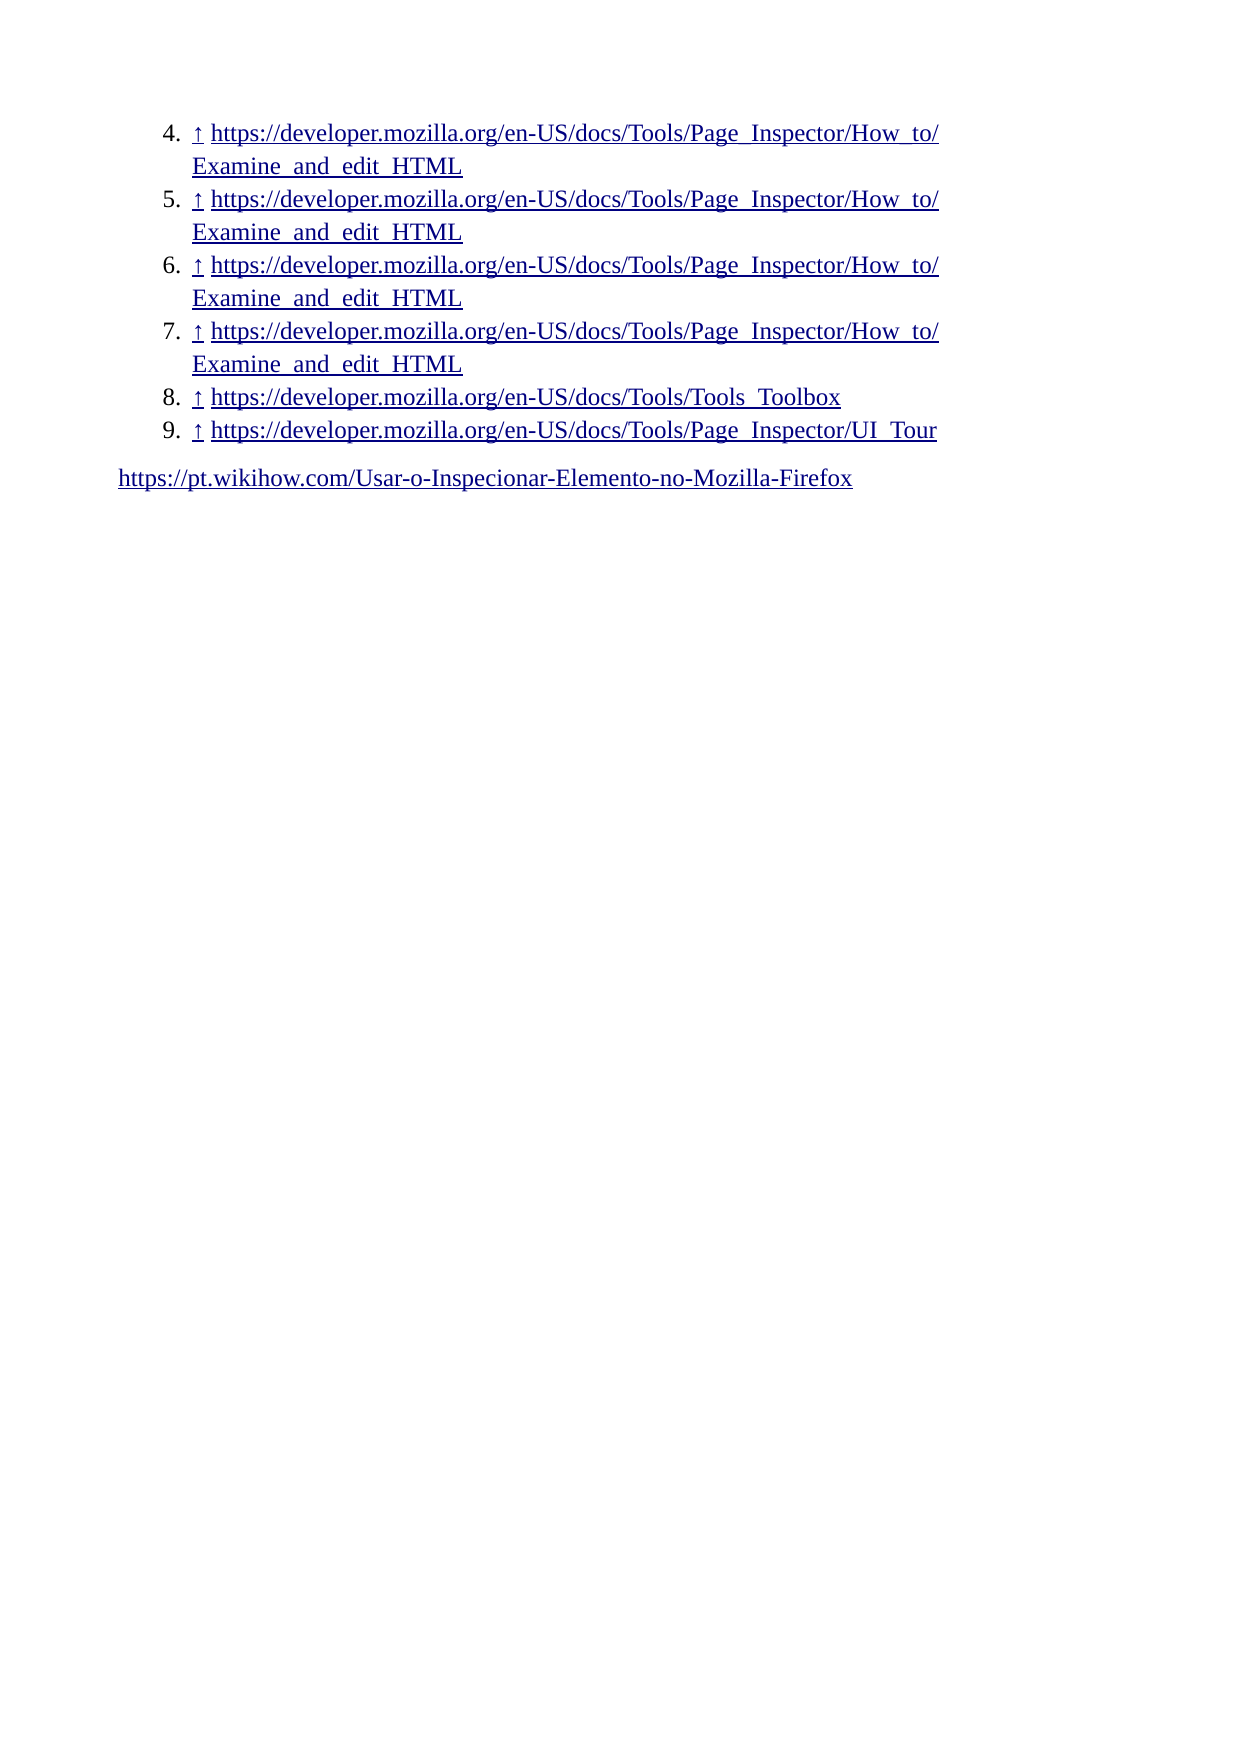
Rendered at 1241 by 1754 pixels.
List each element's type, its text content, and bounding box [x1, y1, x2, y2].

list ↑ https://developer.mozilla.org/en-US/docs/Tools/Page_Inspector/How_to/Examine_and_edit_HTML [162, 316, 1122, 378]
text https://pt.wikihow.com/Usar-o-Inspecionar-Elemento-no-Mozilla-Firefox [118, 463, 1122, 492]
list ↑ https://developer.mozilla.org/en-US/docs/Tools/Page_Inspector/How_to/Examine_and_edit_HTML [162, 250, 1122, 312]
list ↑ https://developer.mozilla.org/en-US/docs/Tools/Tools_Toolbox [162, 382, 1122, 411]
list ↑ https://developer.mozilla.org/en-US/docs/Tools/Page_Inspector/How_to/Examine_and_edit_HTML [162, 118, 1122, 180]
list ↑ https://developer.mozilla.org/en-US/docs/Tools/Page_Inspector/How_to/Examine_and_edit_HTML [162, 184, 1122, 246]
list ↑ https://developer.mozilla.org/en-US/docs/Tools/Page_Inspector/UI_Tour [162, 415, 1122, 444]
